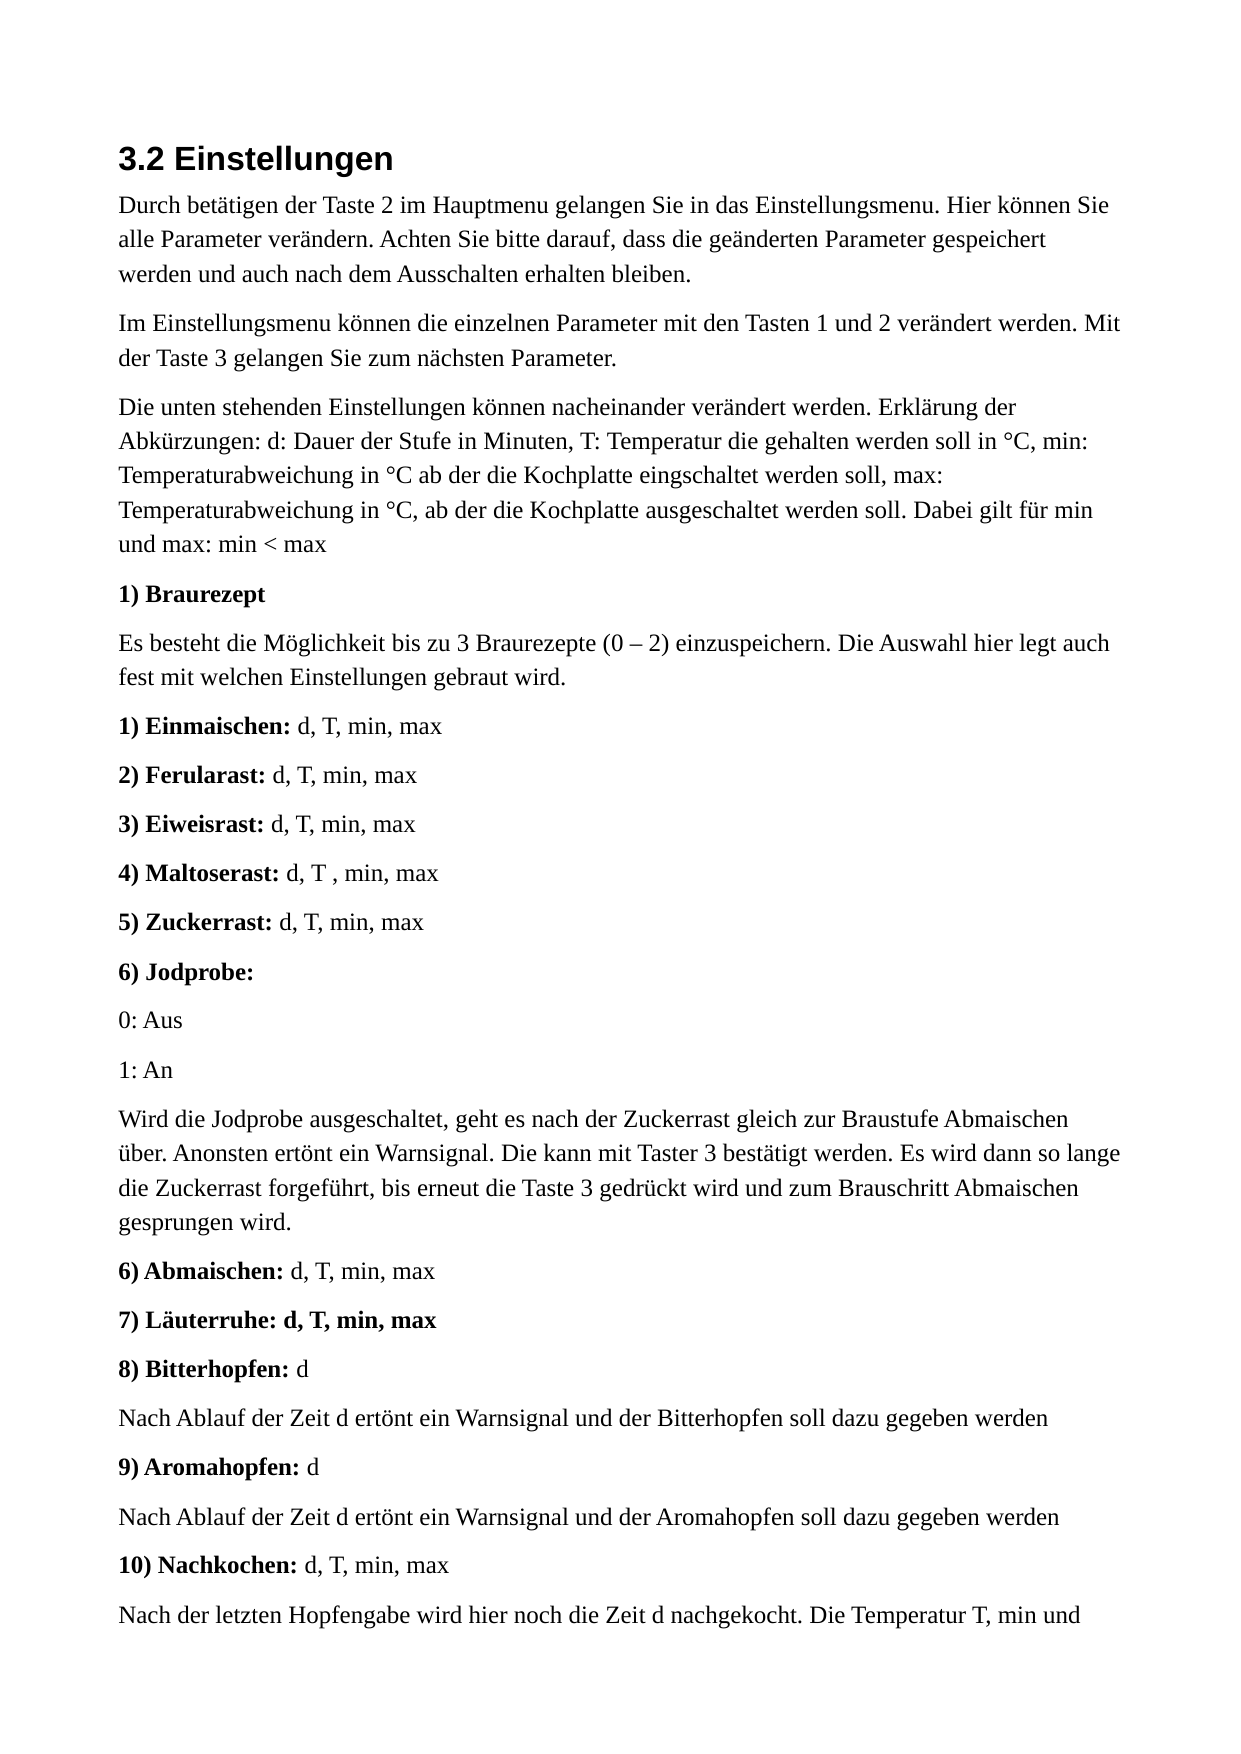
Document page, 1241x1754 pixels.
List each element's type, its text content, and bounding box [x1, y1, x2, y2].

text Es besteht die Möglichkeit bis zu 3 Braurezepte (0 – 2) einzuspeichern. Die Auswahl hier legt auch fest mit welchen Einstellungen gebraut wird. [118, 628, 1122, 691]
text 8) Bitterhopfen: d [118, 1354, 1122, 1383]
text 5) Zuckerrast: d, T, min, max [118, 907, 1122, 936]
text 9) Aromahopfen: d [118, 1452, 1122, 1481]
text Wird die Jodprobe ausgeschaltet, geht es nach der Zuckerrast gleich zur Braustufe Abmaischen über. Anonsten ertönt ein Warnsignal. Die kann mit Taster 3 bestätigt werden. Es wird dann so lange die Zuckerrast forgeführt, bis erneut die Taste 3 gedrückt wird und zum Brauschritt Abmaischen gesprungen wird. [118, 1104, 1122, 1236]
text 1) Braurezept [118, 579, 1122, 607]
text 3) Eiweisrast: d, T, min, max [118, 809, 1122, 838]
text 10) Nachkochen: d, T, min, max [118, 1551, 1122, 1579]
text 2) Ferularast: d, T, min, max [118, 760, 1122, 789]
text 0: Aus [118, 1006, 1122, 1034]
subtitle 3.2 Einstellungen [118, 139, 1122, 178]
text 6) Abmaischen: d, T, min, max [118, 1256, 1122, 1285]
text Nach der letzten Hopfengabe wird hier noch die Zeit d nachgekocht. Die Temperatur T, min und [118, 1600, 1122, 1628]
text Durch betätigen der Taste 2 im Hauptmenu gelangen Sie in das Einstellungsmenu. Hier können Sie alle Parameter verändern. Achten Sie bitte darauf, dass die geänderten Parameter gespeichert werden und auch nach dem Ausschalten erhalten bleiben. [118, 190, 1122, 288]
text 7) Läuterruhe: d, T, min, max [118, 1305, 1122, 1334]
text Nach Ablauf der Zeit d ertönt ein Warnsignal und der Bitterhopfen soll dazu gegeben werden [118, 1403, 1122, 1432]
text Nach Ablauf der Zeit d ertönt ein Warnsignal und der Aromahopfen soll dazu gegeben werden [118, 1502, 1122, 1530]
text Im Einstellungsmenu können die einzelnen Parameter mit den Tasten 1 und 2 verändert werden. Mit der Taste 3 gelangen Sie zum nächsten Parameter. [118, 308, 1122, 371]
text 6) Jodprobe: [118, 957, 1122, 985]
text Die unten stehenden Einstellungen können nacheinander verändert werden. Erklärung der Abkürzungen: d: Dauer der Stufe in Minuten, T: Temperatur die gehalten werden soll in °C, min: Temperaturabweichung in °C ab der die Kochplatte eingschaltet werden soll, max: Temperaturabweichung in °C, ab der die Kochplatte ausgeschaltet werden soll. Dabei gilt für min und max: min < max [118, 392, 1122, 558]
text 1) Einmaischen: d, T, min, max [118, 711, 1122, 740]
text 1: An [118, 1055, 1122, 1083]
text 4) Maltoserast: d, T , min, max [118, 858, 1122, 887]
